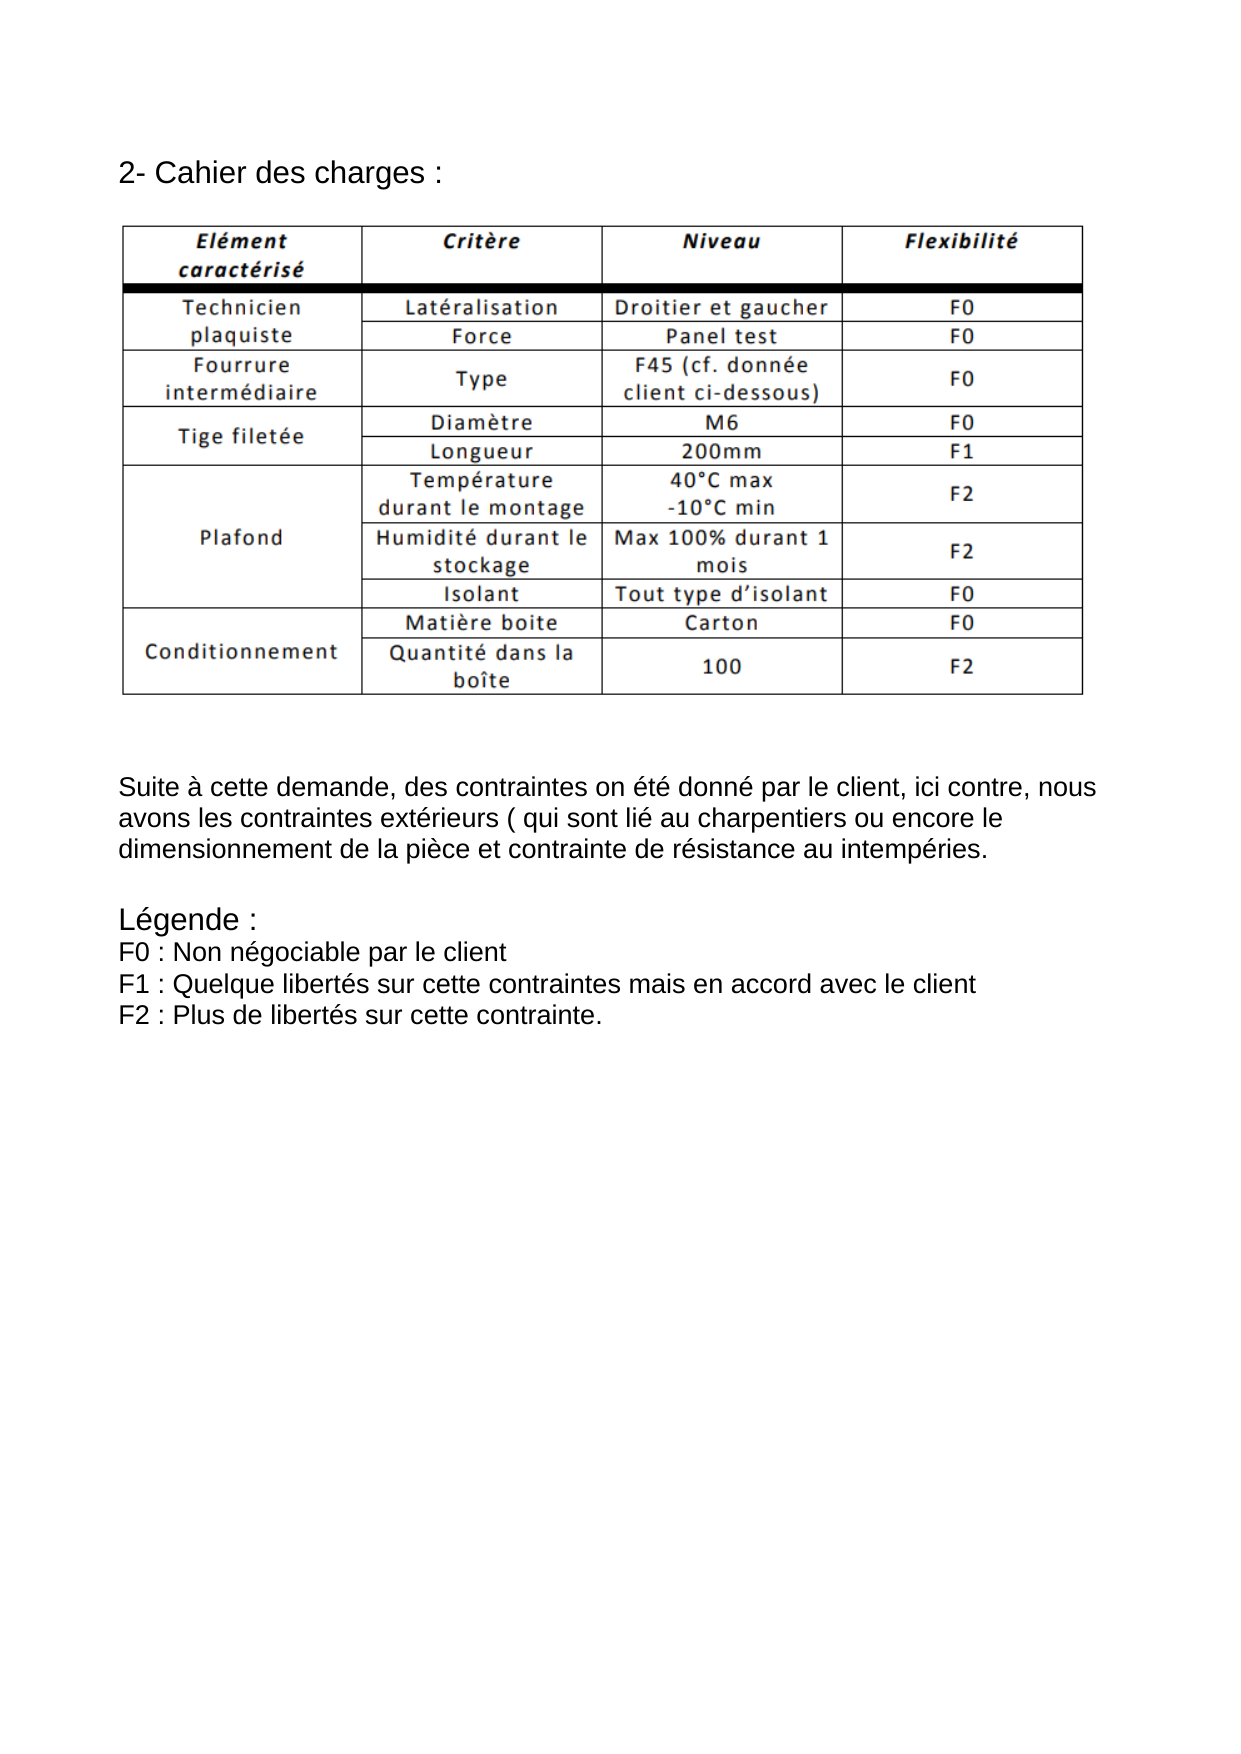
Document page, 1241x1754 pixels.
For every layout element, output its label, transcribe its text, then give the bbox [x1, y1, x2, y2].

picture [115, 202, 1107, 735]
text F0 : Non négociable par le client [118, 936, 1122, 968]
text F2 : Plus de libertés sur cette contrainte. [118, 999, 1122, 1030]
text 2- Cahier des charges : [118, 154, 1122, 190]
text Légende : [118, 901, 1122, 936]
text Suite à cette demande, des contraintes on été donné par le client, ici contre, nous avons les contraintes extérieurs ( qui sont lié au charpentiers ou encore le dimensionnement de la pièce et contrainte de résistance au intempéries. [118, 771, 1122, 864]
text F1 : Quelque libertés sur cette contraintes mais en accord avec le client [118, 968, 1122, 999]
